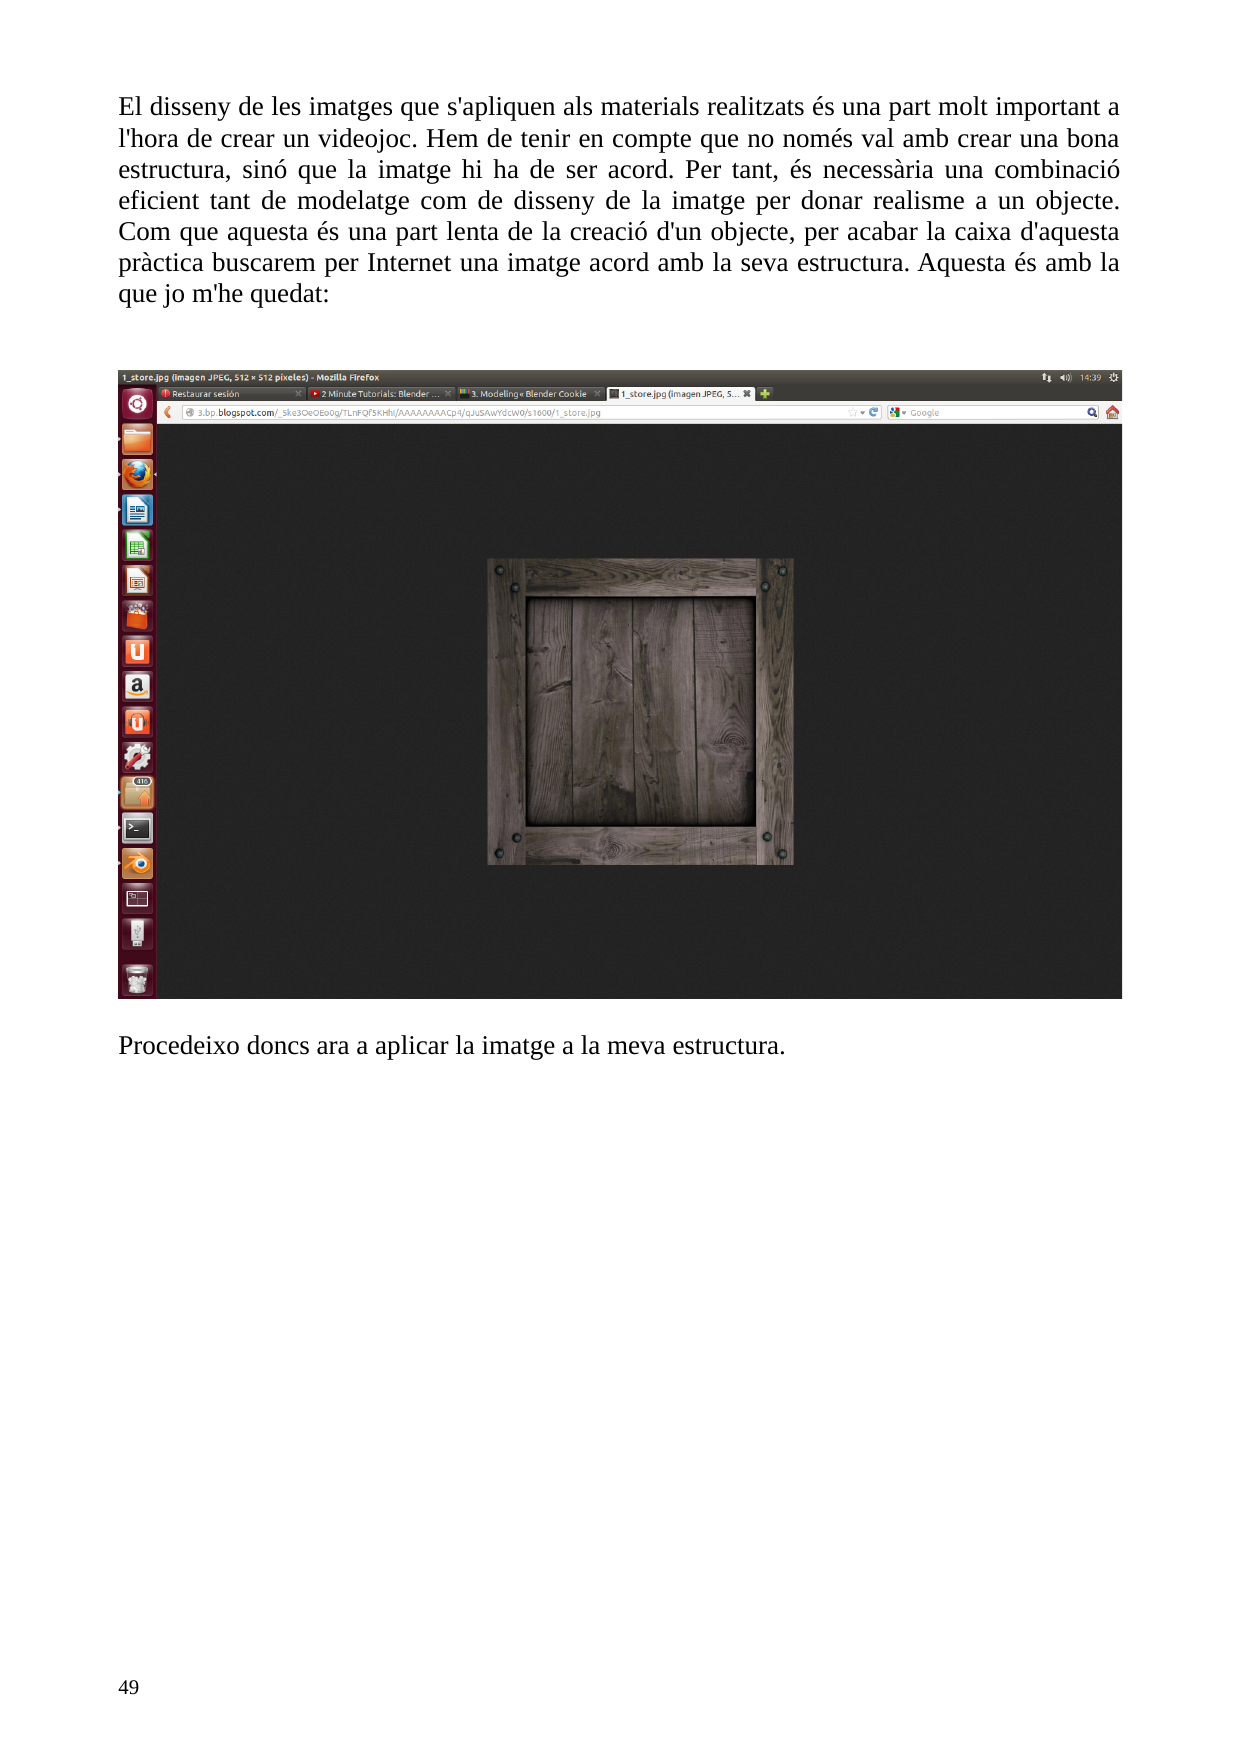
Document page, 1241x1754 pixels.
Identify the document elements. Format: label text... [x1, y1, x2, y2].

text Procedeixo doncs ara a aplicar la imatge a la meva estructura. [118, 1029, 1122, 1061]
text El disseny de les imatges que s'apliquen als materials realitzats és una part molt important a l'hora de crear un videojoc. Hem de tenir en compte que no només val amb crear una bona estructura, sinó que la imatge hi ha de ser acord. Per tant, és necessària una combinació eficient tant de modelatge com de disseny de la imatge per donar realisme a un objecte. Com que aquesta és una part lenta de la creació d'un objecte, per acabar la caixa d'aquesta pràctica buscarem per Internet una imatge acord amb la seva estructura. Aquesta és amb la que jo m'he quedat: [118, 91, 1122, 308]
picture [118, 370, 1123, 999]
